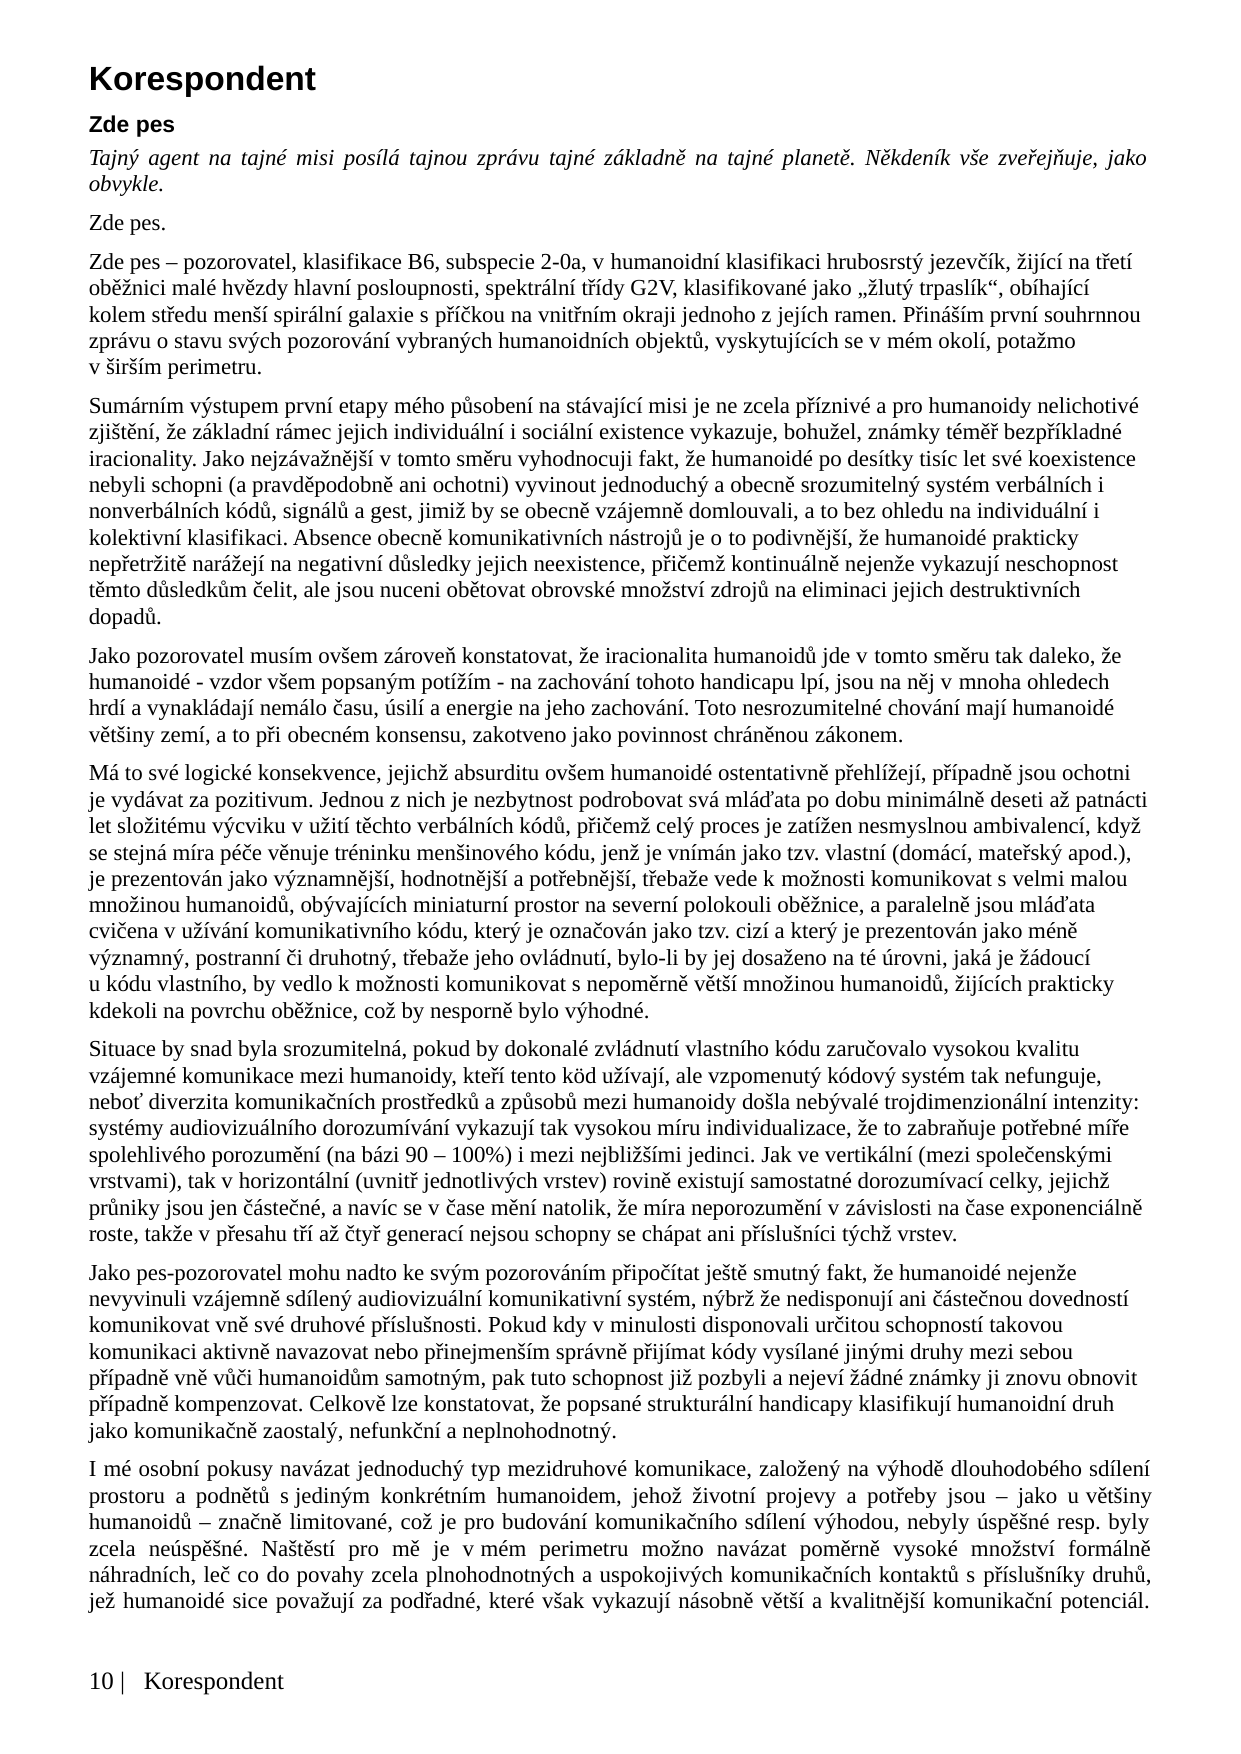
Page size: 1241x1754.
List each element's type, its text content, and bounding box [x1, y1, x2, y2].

text Jako pozorovatel musím ovšem zároveň konstatovat, že iracionalita humanoidů jde v tomto směru tak daleko, že humanoidé - vzdor všem popsaným potížím - na zachování tohoto handicapu lpí, jsou na něj v mnoha ohledech hrdí a vynakládají nemálo času, úsilí a energie na jeho zachování. Toto nesrozumitelné chování mají humanoidé většiny zemí, a to při obecném konsensu, zakotveno jako povinnost chráněnou zákonem. [88, 642, 1152, 747]
subtitle Korespondent [88, 59, 1152, 98]
text Tajný agent na tajné misi posílá tajnou zprávu tajné základně na tajné planetě. Někdeník vše zveřejňuje, jako obvykle. [88, 144, 1152, 197]
text Zde pes [88, 111, 1152, 138]
text Sumárním výstupem první etapy mého působení na stávající misi je ne zcela příznivé a pro humanoidy nelichotivé zjištění, že základní rámec jejich individuální i sociální existence vykazuje, bohužel, známky téměř bezpříkladné iracionality. Jako nejzávažnější v tomto směru vyhodnocuji fakt, že humanoidé po desítky tisíc let své koexistence nebyli schopni (a pravděpodobně ani ochotni) vyvinout jednoduchý a obecně srozumitelný systém verbálních i nonverbálních kódů, signálů a gest, jimiž by se obecně vzájemně domlouvali, a to bez ohledu na individuální i kolektivní klasifikaci. Absence obecně komunikativních nástrojů je o to podivnější, že humanoidé prakticky nepřetržitě narážejí na negativní důsledky jejich neexistence, přičemž kontinuálně nejenže vykazují neschopnost těmto důsledkům čelit, ale jsou nuceni obětovat obrovské množství zdrojů na eliminaci jejich destruktivních dopadů. [88, 392, 1152, 629]
text Má to své logické konsekvence, jejichž absurditu ovšem humanoidé ostentativně přehlížejí, případně jsou ochotni je vydávat za pozitivum. Jednou z nich je nezbytnost podrobovat svá mláďata po dobu minimálně deseti až patnácti let složitému výcviku v užití těchto verbálních kódů, přičemž celý proces je zatížen nesmyslnou ambivalencí, když se stejná míra péče věnuje tréninku menšinového kódu, jenž je vnímán jako tzv. vlastní (domácí, mateřský apod.), je prezentován jako významnější, hodnotnější a potřebnější, třebaže vede k možnosti komunikovat s velmi malou množinou humanoidů, obývajících miniaturní prostor na severní polokouli oběžnice, a paralelně jsou mláďata cvičena v užívání komunikativního kódu, který je označován jako tzv. cizí a který je prezentován jako méně významný, postranní či druhotný, třebaže jeho ovládnutí, bylo-li by jej dosaženo na té úrovni, jaká je žádoucí u kódu vlastního, by vedlo k možnosti komunikovat s nepoměrně větší množinou humanoidů, žijících prakticky kdekoli na povrchu oběžnice, což by nesporně bylo výhodné. [88, 759, 1152, 1023]
text Jako pes-pozorovatel mohu nadto ke svým pozorováním připočítat ještě smutný fakt, že humanoidé nejenže nevyvinuli vzájemně sdílený audiovizuální komunikativní systém, nýbrž že nedisponují ani částečnou dovedností komunikovat vně své druhové příslušnosti. Pokud kdy v minulosti disponovali určitou schopností takovou komunikaci aktivně navazovat nebo přinejmenším správně přijímat kódy vysílané jinými druhy mezi sebou případně vně vůči humanoidům samotným, pak tuto schopnost již pozbyli a nejeví žádné známky ji znovu obnovit případně kompenzovat. Celkově lze konstatovat, že popsané strukturální handicapy klasifikují humanoidní druh jako komunikačně zaostalý, nefunkční a neplnohodnotný. [88, 1259, 1152, 1443]
text Situace by snad byla srozumitelná, pokud by dokonalé zvládnutí vlastního kódu zaručovalo vysokou kvalitu vzájemné komunikace mezi humanoidy, kteří tento köd užívají, ale vzpomenutý kódový systém tak nefunguje, neboť diverzita komunikačních prostředků a způsobů mezi humanoidy došla nebývalé trojdimenzionální intenzity: systémy audiovizuálního dorozumívání vykazují tak vysokou míru individualizace, že to zabraňuje potřebné míře spolehlivého porozumění (na bázi 90 – 100%) i mezi nejbližšími jedinci. Jak ve vertikální (mezi společenskými vrstvami), tak v horizontální (uvnitř jednotlivých vrstev) rovině existují samostatné dorozumívací celky, jejichž průniky jsou jen částečné, a navíc se v čase mění natolik, že míra neporozumění v závislosti na čase exponenciálně roste, takže v přesahu tří až čtyř generací nejsou schopny se chápat ani příslušníci týchž vrstev. [88, 1035, 1152, 1246]
text Zde pes – pozorovatel, klasifikace B6, subspecie 2-0a, v humanoidní klasifikaci hrubosrstý jezevčík, žijící na třetí oběžnici malé hvězdy hlavní posloupnosti, spektrální třídy G2V, klasifikované jako „žlutý trpaslík“, obíhající kolem středu menší spirální galaxie s příčkou na vnitřním okraji jednoho z jejích ramen. Přináším první souhrnnou zprávu o stavu svých pozorování vybraných humanoidních objektů, vyskytujících se v mém okolí, potažmo v širším perimetru. [88, 248, 1152, 380]
text I mé osobní pokusy navázat jednoduchý typ mezidruhové komunikace, založený na výhodě dlouhodobého sdílení prostoru a podnětů s jediným konkrétním humanoidem, jehož životní projevy a potřeby jsou – jako u většiny humanoidů – značně limitované, což je pro budování komunikačního sdílení výhodou, nebyly úspěšné resp. byly zcela neúspěšné. Naštěstí pro mě je v mém perimetru možno navázat poměrně vysoké množství formálně náhradních, leč co do povahy zcela plnohodnotných a uspokojivých komunikačních kontaktů s příslušníky druhů, jež humanoidé sice považují za podřadné, které však vykazují násobně větší a kvalitnější komunikační potenciál. [88, 1456, 1152, 1614]
text Zde pes. [88, 209, 1152, 236]
